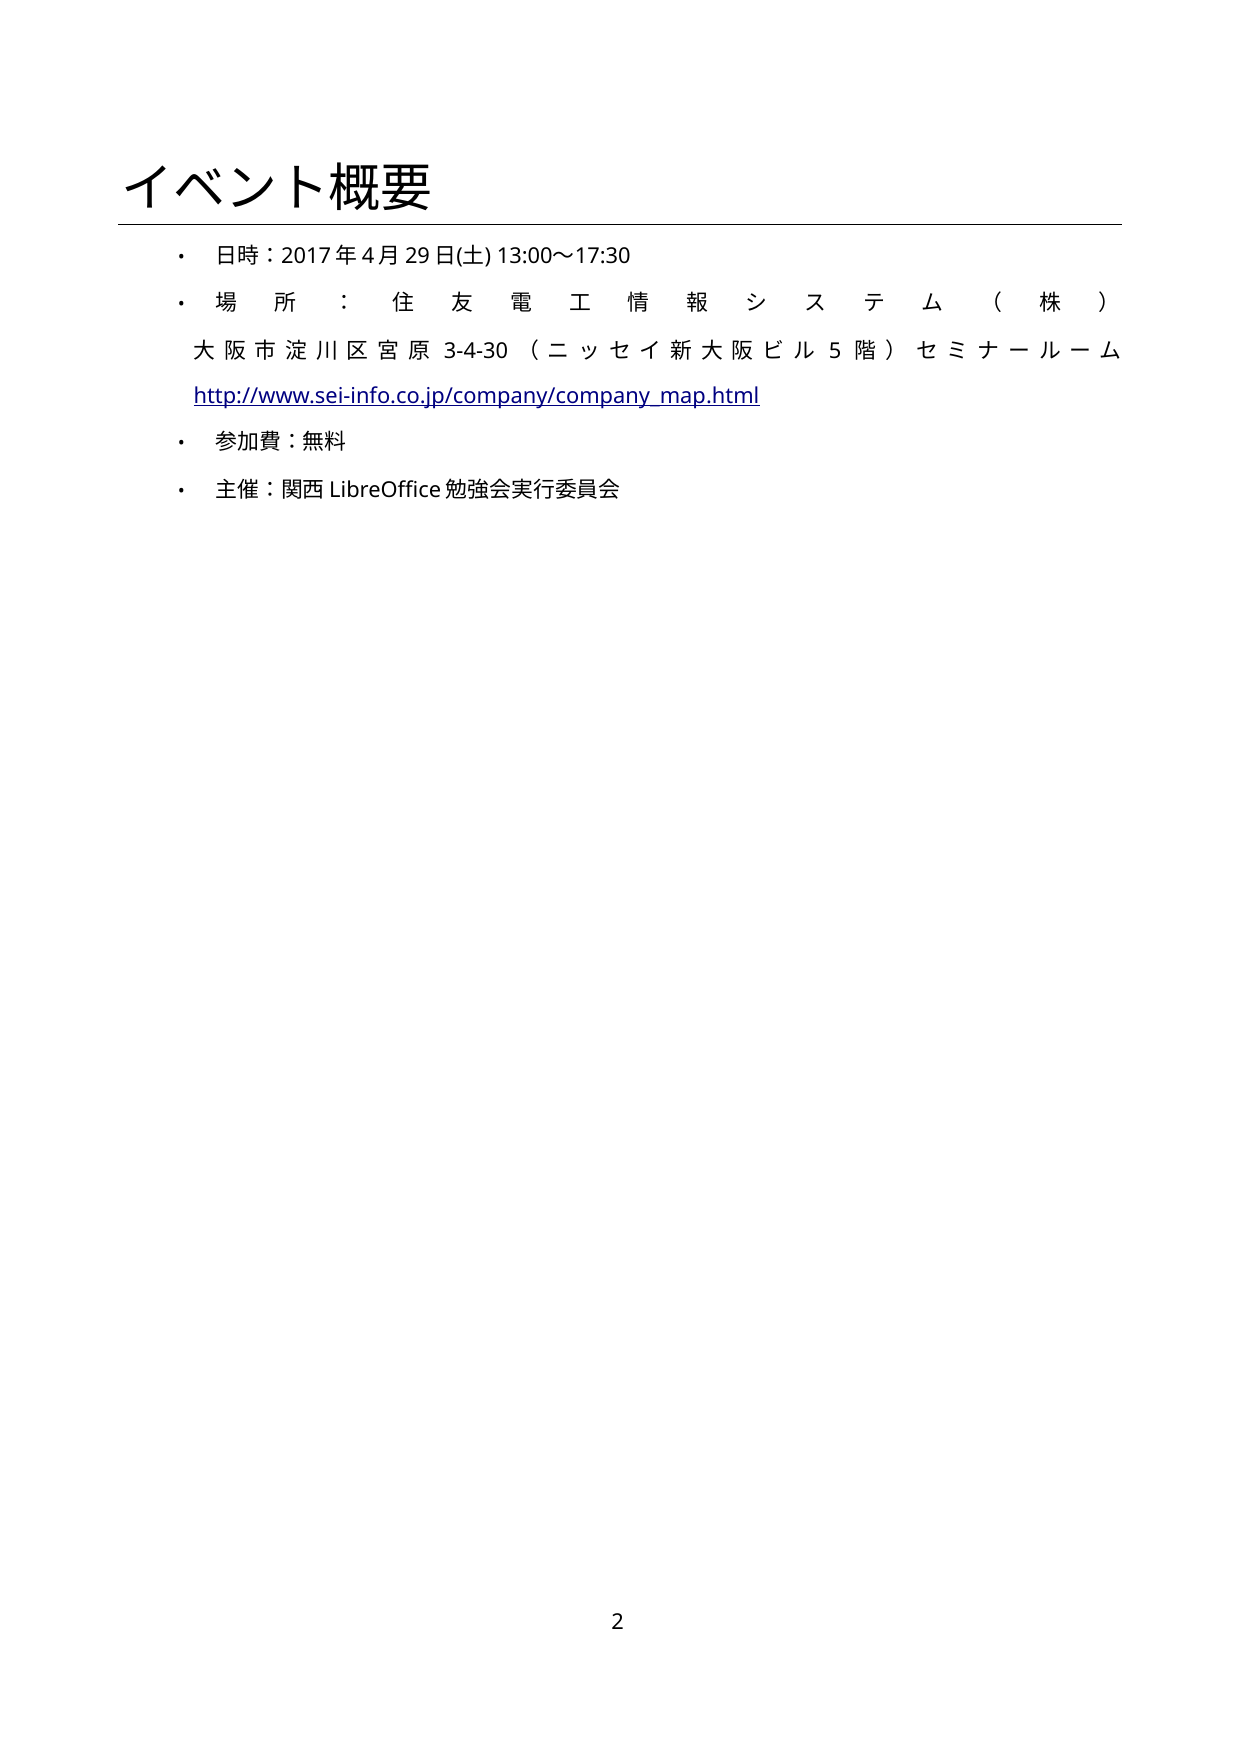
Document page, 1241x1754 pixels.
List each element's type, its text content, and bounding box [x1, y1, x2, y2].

list 参加費：無料 [156, 424, 1122, 456]
list 日時：2017年4月29日(土) 13:00～17:30 [156, 238, 1122, 269]
subtitle イベント概要 [118, 143, 1122, 224]
list 場所：住友電工情報システム（株） 大阪市淀川区宮原3-4-30（ニッセイ新大阪ビル5階）セミナールーム http://www.sei-info.co.jp/company/company_map.html [156, 285, 1122, 409]
list 主催：関西LibreOffice勉強会実行委員会 [156, 472, 1122, 503]
